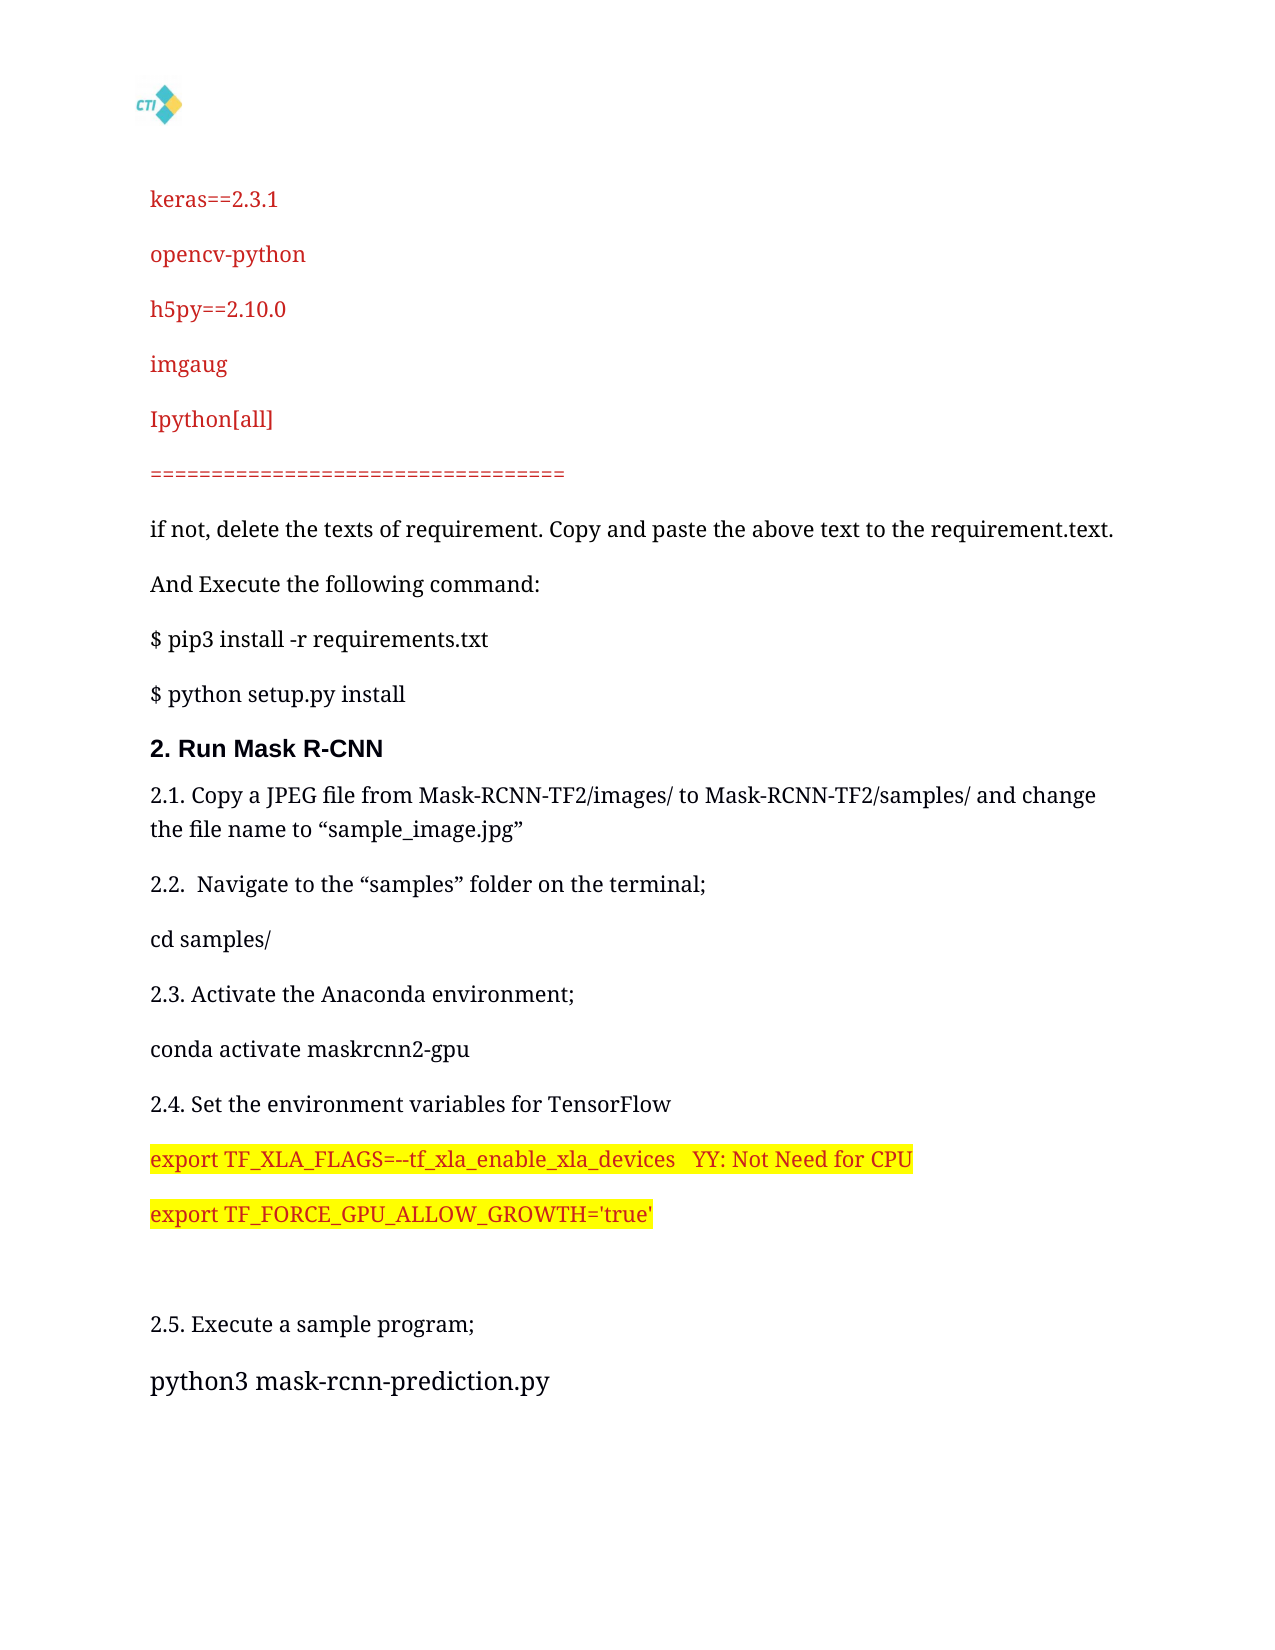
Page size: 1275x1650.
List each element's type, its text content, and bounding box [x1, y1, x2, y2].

text 2.4. Set the environment variables for TensorFlow [150, 1089, 1125, 1119]
subtitle 2. Run Mask R-CNN [150, 734, 1125, 763]
text And Execute the following command: [150, 569, 1125, 599]
text if not, delete the texts of requirement. Copy and paste the above text to the requirement.text. [150, 514, 1125, 544]
text 2.3. Activate the Anaconda environment; [150, 979, 1125, 1009]
text cd samples/ [150, 924, 1125, 954]
text conda activate maskrcnn2-gpu [150, 1034, 1125, 1064]
text keras==2.3.1 [150, 184, 1125, 214]
text $ pip3 install -r requirements.txt [150, 624, 1125, 654]
text 2.1. Copy a JPEG file from Mask-RCNN-TF2/images/ to Mask-RCNN-TF2/samples/ and change the file name to “sample_image.jpg” [150, 780, 1125, 844]
text imgaug [150, 349, 1125, 379]
text 2.2. Navigate to the “samples” folder on the terminal; [150, 869, 1125, 899]
text export TF_XLA_FLAGS=--tf_xla_enable_xla_devices YY: Not Need for CPU [150, 1144, 1125, 1174]
text python3 mask-rcnn-prediction.py [150, 1364, 1125, 1398]
text export TF_FORCE_GPU_ALLOW_GROWTH='true' [150, 1199, 1125, 1229]
text $ python setup.py install [150, 679, 1125, 709]
picture [134, 75, 183, 126]
text ================================== [150, 459, 1125, 489]
text h5py==2.10.0 [150, 294, 1125, 324]
text Ipython[all] [150, 404, 1125, 434]
text opencv-python [150, 239, 1125, 269]
text 2.5. Execute a sample program; [150, 1309, 1125, 1339]
